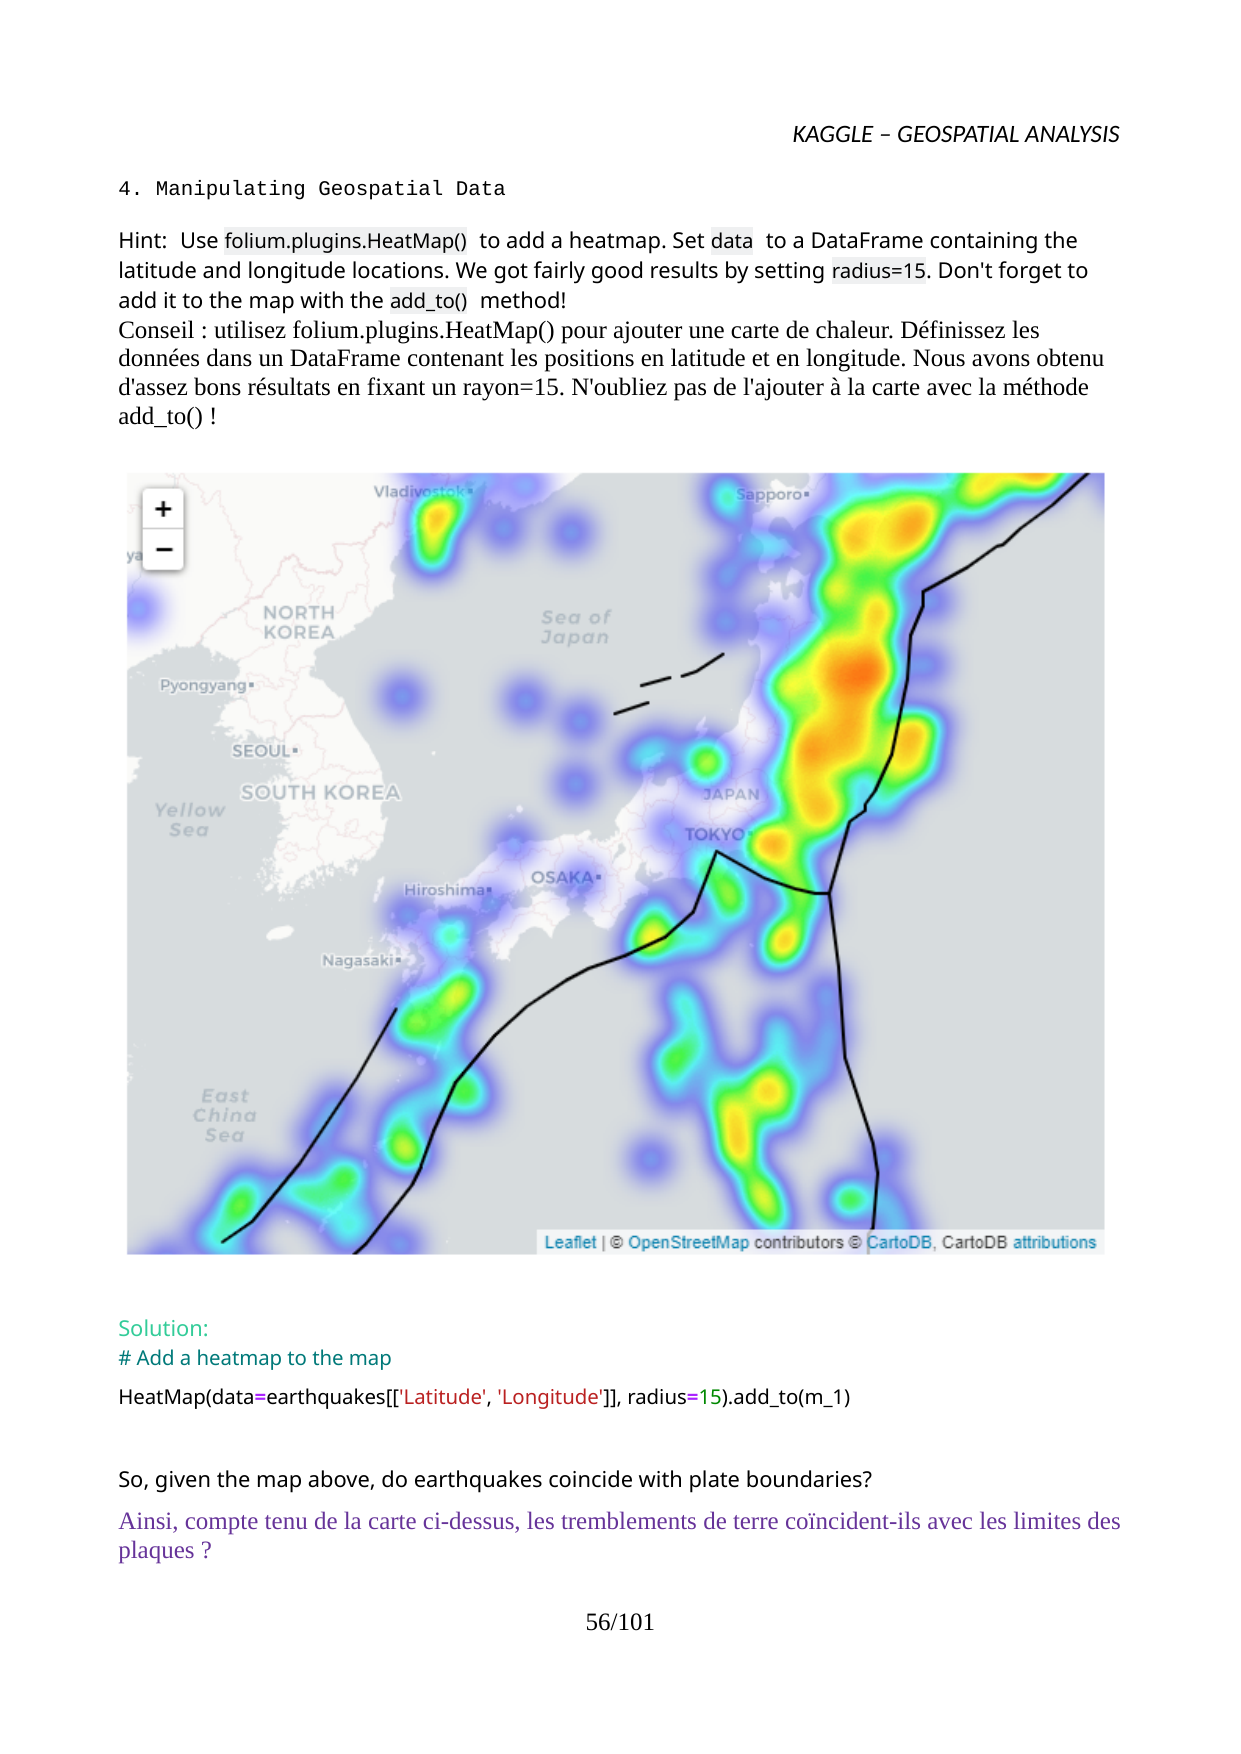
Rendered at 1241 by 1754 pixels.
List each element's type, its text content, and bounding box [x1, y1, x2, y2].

text Ainsi, compte tenu de la carte ci-dessus, les tremblements de terre coïncident-ils avec les limites des plaques ? [118, 1506, 1122, 1564]
text HeatMap(data=earthquakes[['Latitude', 'Longitude']], radius=15).add_to(m_1) [118, 1382, 1122, 1410]
text Solution: [118, 1313, 1122, 1343]
text Hint: Use folium.plugins.HeatMap() to add a heatmap. Set data to a DataFrame containing the latitude and longitude locations. We got fairly good results by setting radius=15. Don't forget to add it to the map with the add_to() method! [118, 225, 1122, 315]
text # Add a heatmap to the map [118, 1343, 1122, 1371]
text Conseil : utilisez folium.plugins.HeatMap() pour ajouter une carte de chaleur. Définissez les données dans un DataFrame contenant les positions en latitude et en longitude. Nous avons obtenu d'assez bons résultats en fixant un rayon=15. N'oubliez pas de l'ajouter à la carte avec la méthode add_to() ! [118, 315, 1122, 430]
text 4. Manipulating Geospatial Data [118, 178, 1122, 202]
text So, given the map above, do earthquakes coincide with plate boundaries? [118, 1464, 1122, 1494]
picture [118, 442, 1122, 1272]
